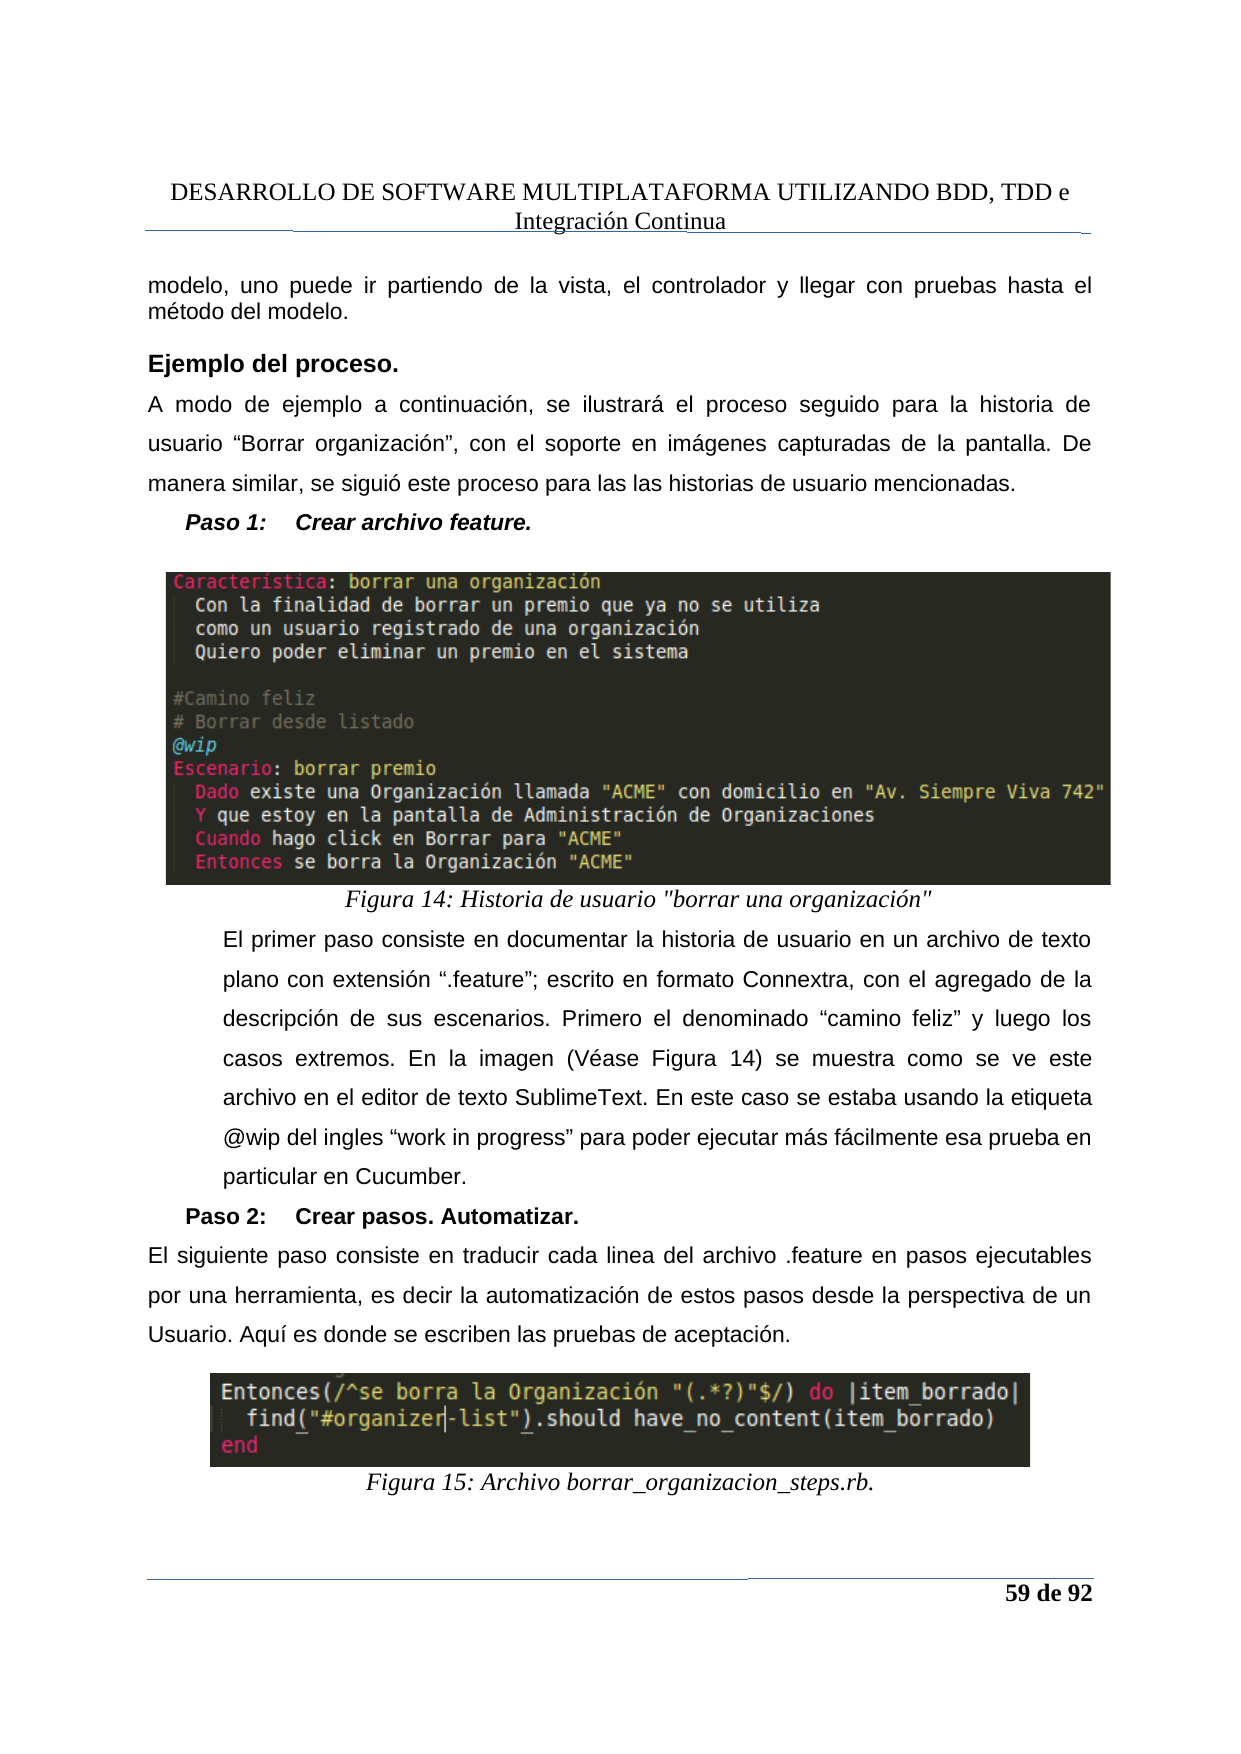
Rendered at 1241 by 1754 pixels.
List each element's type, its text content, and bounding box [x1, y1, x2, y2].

subtitle Ejemplo del proceso. [148, 349, 1093, 378]
list [166, 560, 1111, 572]
text Figura 15: Archivo borrar_organizacion_steps.rb. [210, 1467, 1030, 1496]
text modelo, uno puede ir partiendo de la vista, el controlador y llegar con pruebas hasta el método del modelo. [148, 272, 1093, 324]
picture [210, 1373, 1031, 1467]
list Crear archivo feature. [185, 509, 1093, 535]
list El primer paso consiste en documentar la historia de usuario en un archivo de texto plano con extensión “.feature”; escrito en formato Connextra, con el agregado de la descripción de sus escenarios. Primero el denominado “camino feliz” y luego los casos extremos. En la imagen (Véase Figura 14) se muestra como se ve este archivo en el editor de texto SublimeText. En este caso se estaba usando la etiqueta @wip del ingles “work in progress” para poder ejecutar más fácilmente esa prueba en particular en Cucumber. [185, 913, 1093, 1190]
list Crear pasos. Automatizar. [185, 1203, 1093, 1229]
list Figura 14: Historia de usuario "borrar una organización" [166, 885, 1111, 913]
list [185, 548, 1093, 560]
text A modo de ejemplo a continuación, se ilustrará el proceso seguido para la historia de usuario “Borrar organización”, con el soporte en imágenes capturadas de la pantalla. De manera similar, se siguió este proceso para las las historias de usuario mencionadas. [148, 391, 1093, 496]
text El siguiente paso consiste en traducir cada linea del archivo .feature en pasos ejecutables por una herramienta, es decir la automatización de estos pasos desde la perspectiva de un Usuario. Aquí es donde se escriben las pruebas de aceptación. [148, 1242, 1093, 1348]
picture [165, 572, 1111, 885]
